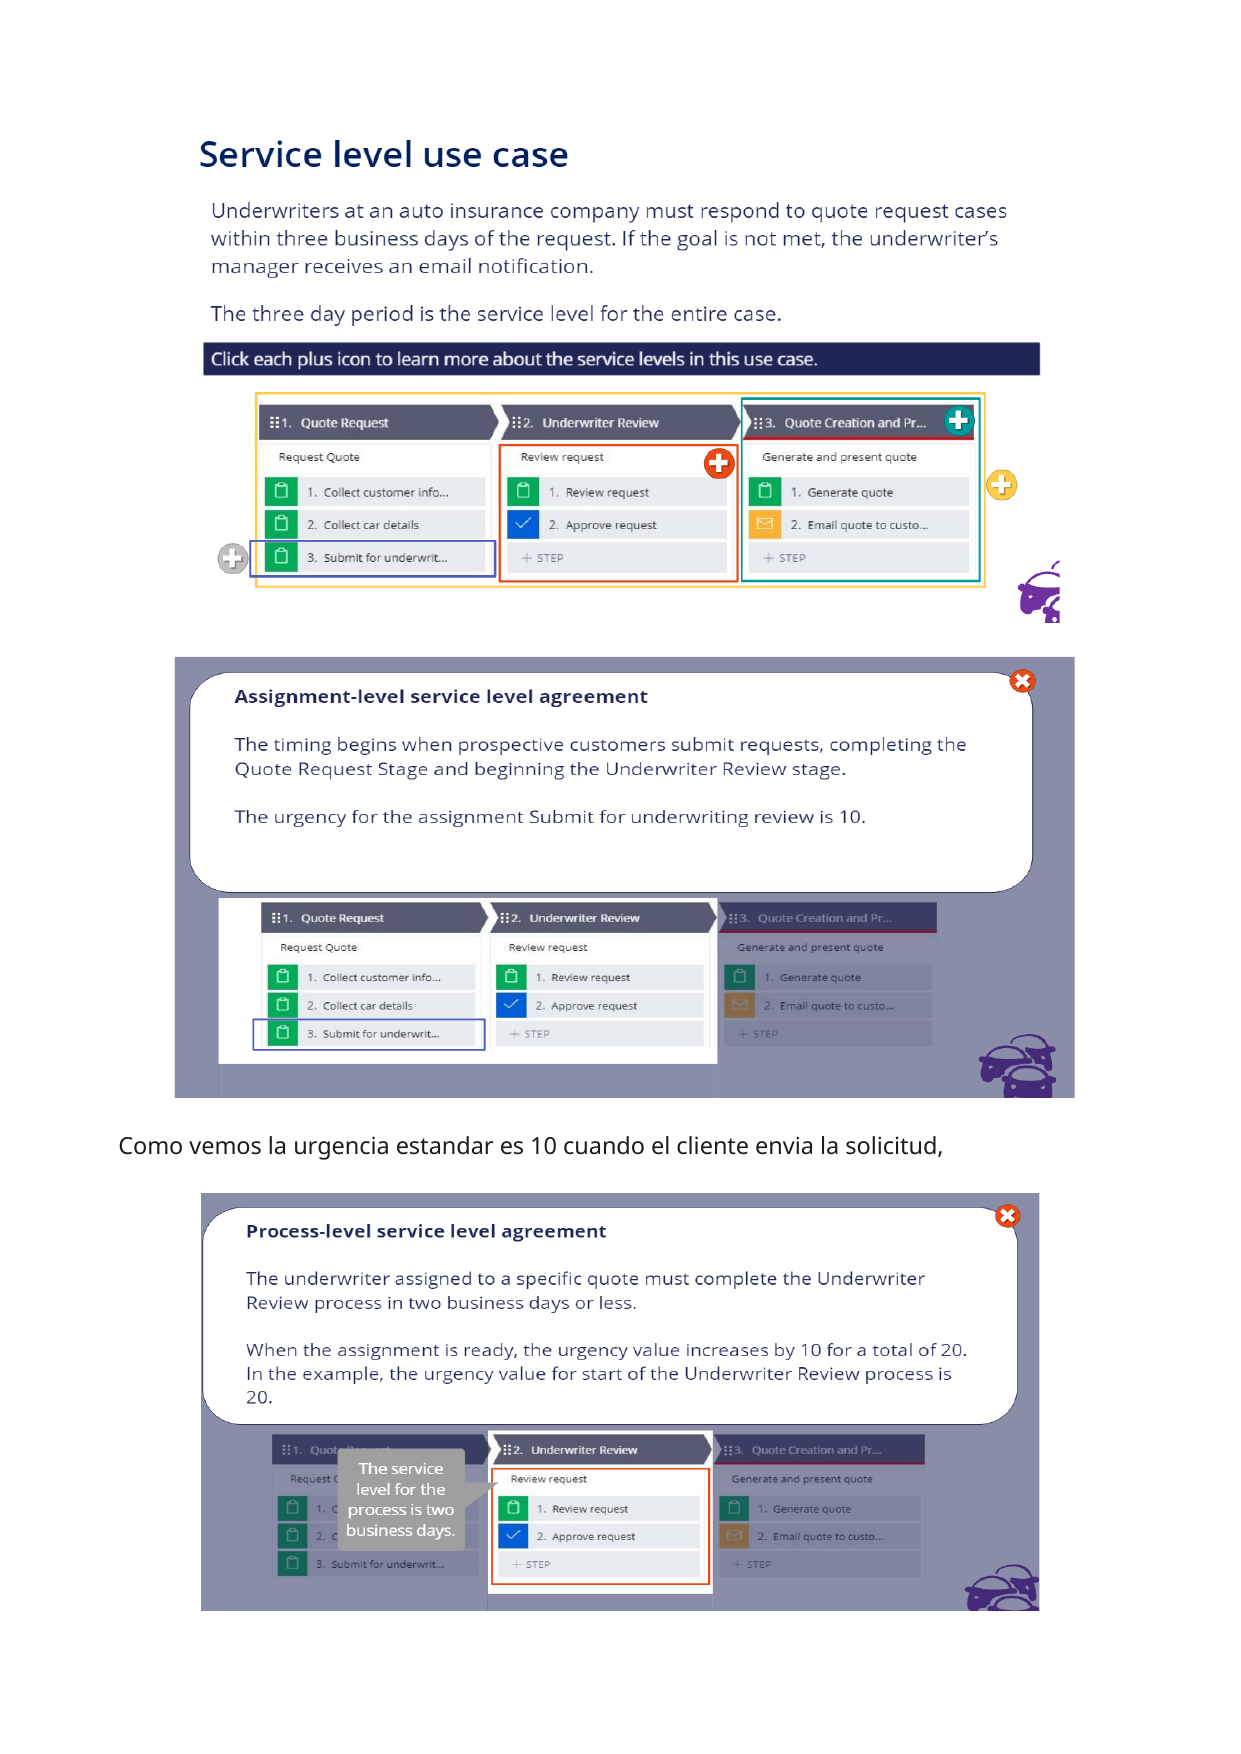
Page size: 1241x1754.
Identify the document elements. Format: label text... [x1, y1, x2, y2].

text Como vemos la urgencia estandar es 10 cuando el cliente envia la solicitud, [118, 1129, 1122, 1161]
